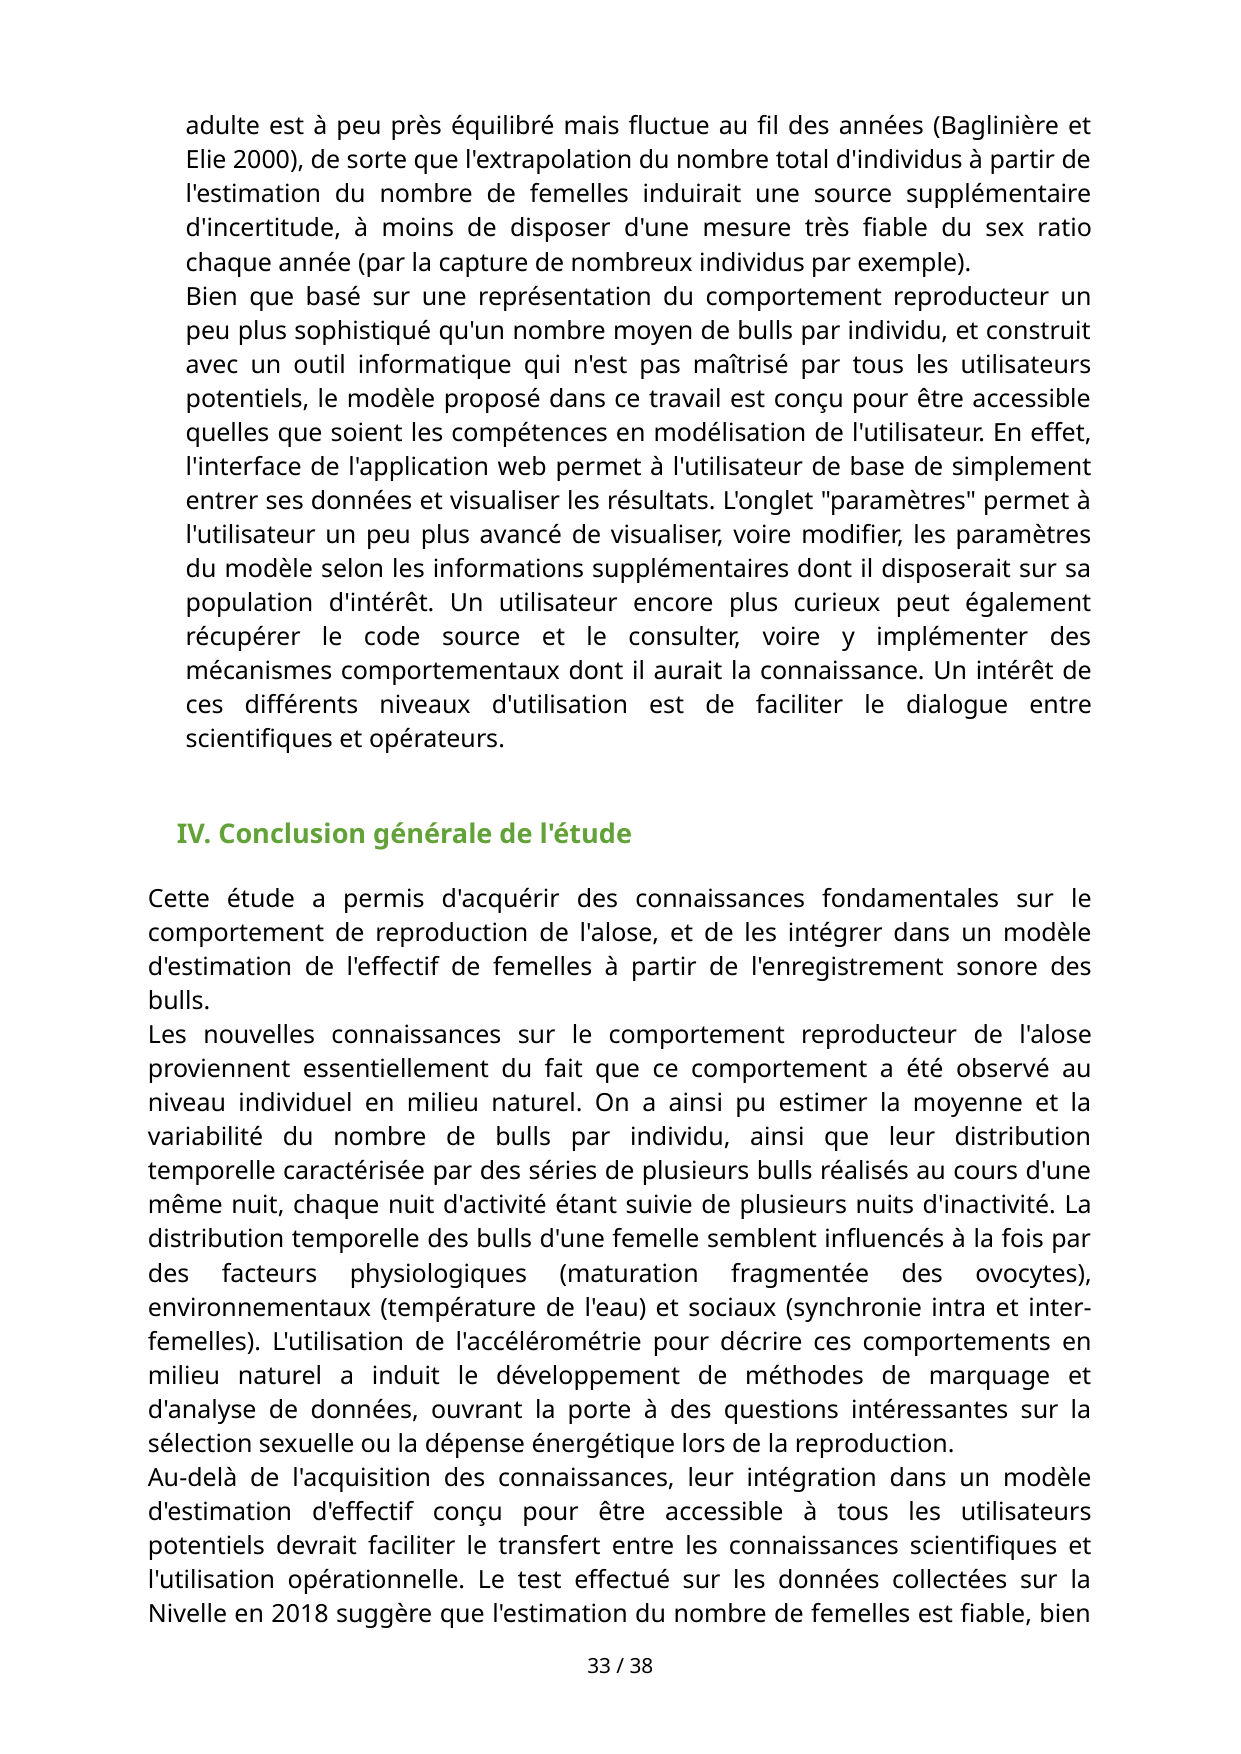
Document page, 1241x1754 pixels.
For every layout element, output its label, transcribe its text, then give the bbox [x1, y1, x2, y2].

text Les nouvelles connaissances sur le comportement reproducteur de l'alose proviennent essentiellement du fait que ce comportement a été observé au niveau individuel en milieu naturel. On a ainsi pu estimer la moyenne et la variabilité du nombre de bulls par individu, ainsi que leur distribution temporelle caractérisée par des séries de plusieurs bulls réalisés au cours d'une même nuit, chaque nuit d'activité étant suivie de plusieurs nuits d'inactivité. La distribution temporelle des bulls d'une femelle semblent influencés à la fois par des facteurs physiologiques (maturation fragmentée des ovocytes), environnementaux (température de l'eau) et sociaux (synchronie intra et inter-femelles). L'utilisation de l'accélérométrie pour décrire ces comportements en milieu naturel a induit le développement de méthodes de marquage et d'analyse de données, ouvrant la porte à des questions intéressantes sur la sélection sexuelle ou la dépense énergétique lors de la reproduction. [148, 1017, 1093, 1459]
text adulte est à peu près équilibré mais fluctue au fil des années (Baglinière et Elie 2000), de sorte que l'extrapolation du nombre total d'individus à partir de l'estimation du nombre de femelles induirait une source supplémentaire d'incertitude, à moins de disposer d'une mesure très fiable du sex ratio chaque année (par la capture de nombreux individus par exemple). [185, 108, 1093, 278]
subtitle Conclusion générale de l'étude [177, 814, 1093, 851]
text Bien que basé sur une représentation du comportement reproducteur un peu plus sophistiqué qu'un nombre moyen de bulls par individu, et construit avec un outil informatique qui n'est pas maîtrisé par tous les utilisateurs potentiels, le modèle proposé dans ce travail est conçu pour être accessible quelles que soient les compétences en modélisation de l'utilisateur. En effet, l'interface de l'application web permet à l'utilisateur de base de simplement entrer ses données et visualiser les résultats. L'onglet "paramètres" permet à l'utilisateur un peu plus avancé de visualiser, voire modifier, les paramètres du modèle selon les informations supplémentaires dont il disposerait sur sa population d'intérêt. Un utilisateur encore plus curieux peut également récupérer le code source et le consulter, voire y implémenter des mécanismes comportementaux dont il aurait la connaissance. Un intérêt de ces différents niveaux d'utilisation est de faciliter le dialogue entre scientifiques et opérateurs. [185, 278, 1093, 755]
text Cette étude a permis d'acquérir des connaissances fondamentales sur le comportement de reproduction de l'alose, et de les intégrer dans un modèle d'estimation de l'effectif de femelles à partir de l'enregistrement sonore des bulls. [148, 881, 1093, 1017]
text Au-delà de l'acquisition des connaissances, leur intégration dans un modèle d'estimation d'effectif conçu pour être accessible à tous les utilisateurs potentiels devrait faciliter le transfert entre les connaissances scientifiques et l'utilisation opérationnelle. Le test effectué sur les données collectées sur la Nivelle en 2018 suggère que l'estimation du nombre de femelles est fiable, bien [148, 1459, 1093, 1630]
